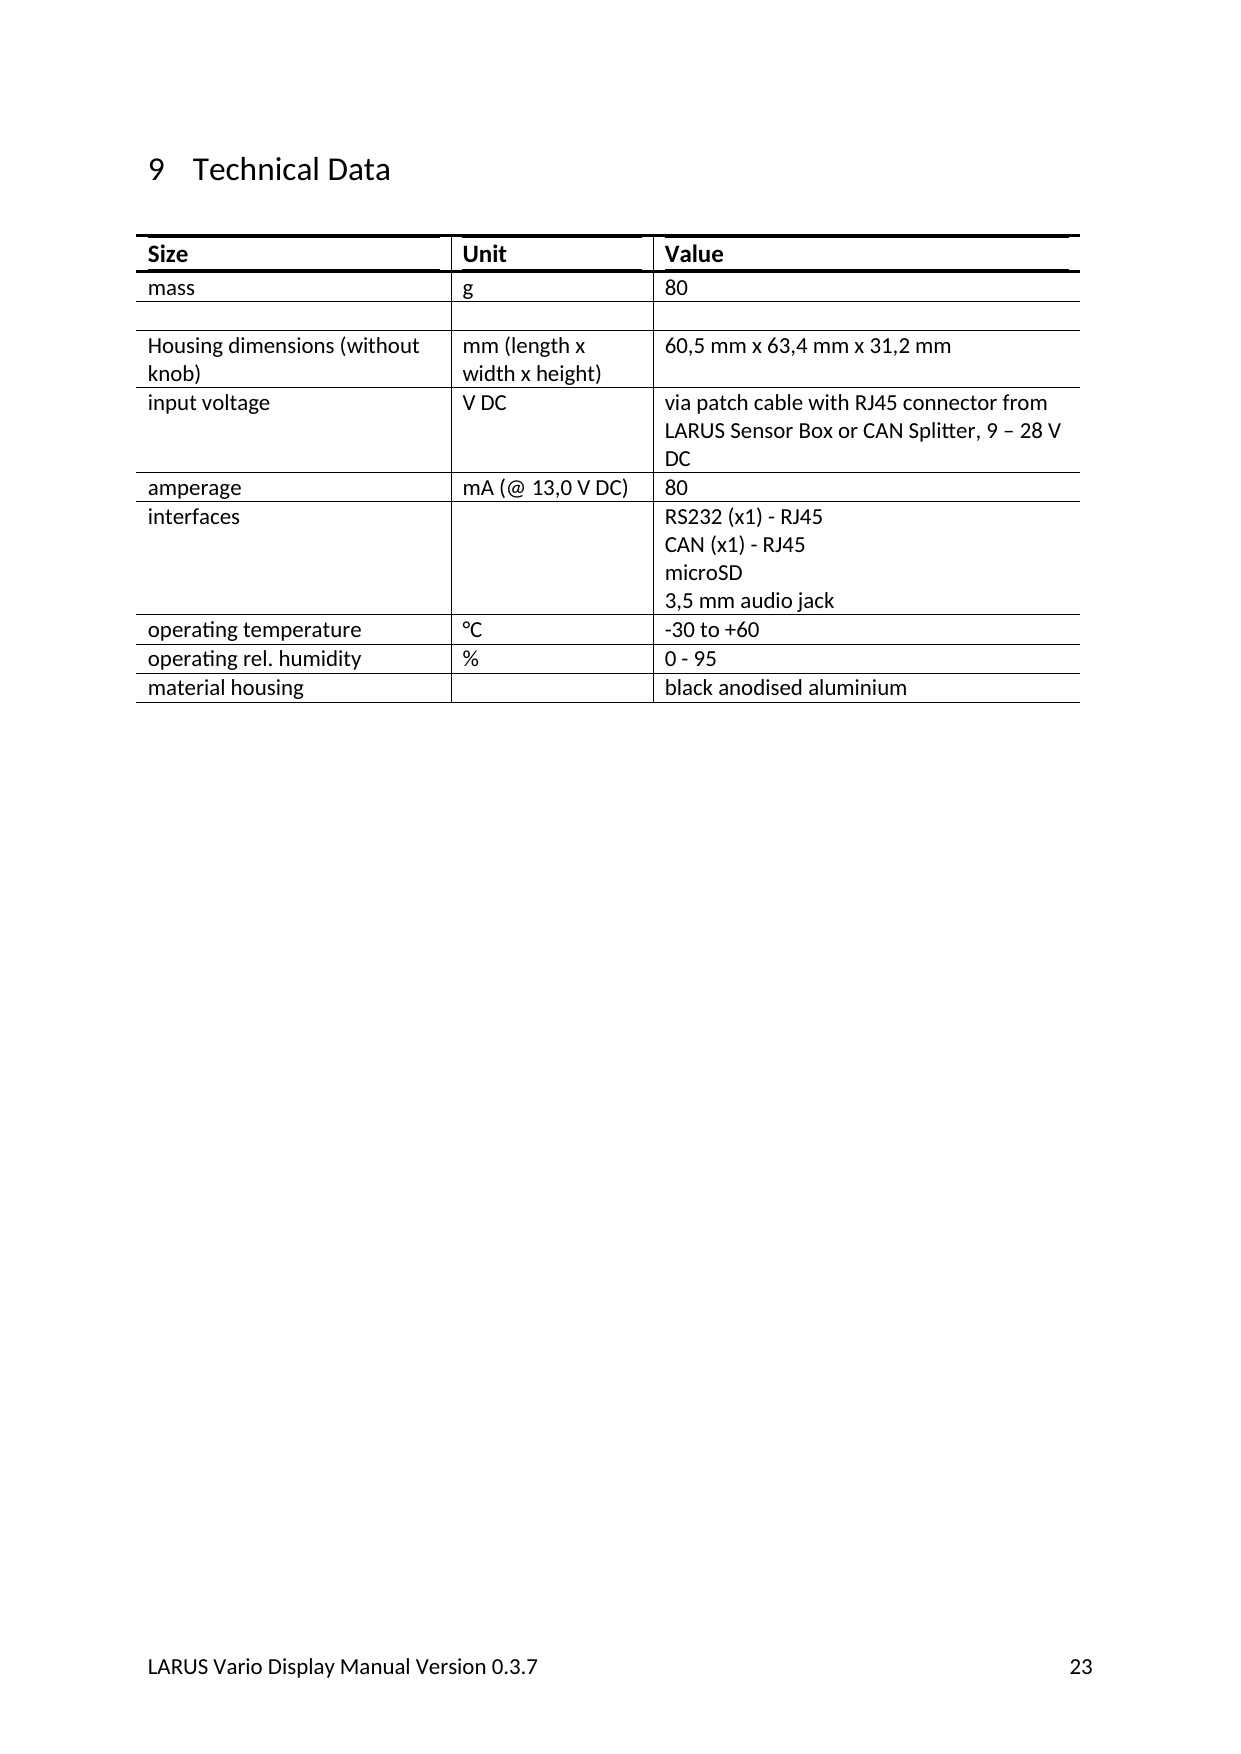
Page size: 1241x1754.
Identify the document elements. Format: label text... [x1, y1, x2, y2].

table_header Value [654, 237, 1080, 270]
table_cell [452, 674, 653, 702]
table_cell [452, 502, 653, 614]
table_cell material housing [136, 674, 451, 702]
table_header Size [136, 237, 451, 270]
table_header Unit [452, 237, 653, 270]
table_cell operating rel. humidity [136, 645, 451, 672]
table_cell [452, 302, 653, 330]
table_cell [136, 302, 451, 330]
table_cell operating temperature [136, 615, 451, 643]
table_cell 80 [654, 473, 1080, 501]
table_cell input voltage [136, 388, 451, 472]
table_cell 0 - 95 [654, 645, 1080, 672]
table_cell amperage [136, 473, 451, 501]
table_cell 80 [654, 273, 1080, 301]
table_cell -30 to +60 [654, 615, 1080, 643]
table_cell 60,5 mm x 63,4 mm x 31,2 mm [654, 331, 1080, 387]
subtitle Technical Data [148, 148, 1093, 188]
table_cell % [452, 645, 653, 672]
table_cell black anodised aluminium [654, 674, 1080, 702]
table_cell interfaces [136, 502, 451, 614]
table_cell via patch cable with RJ45 connector from LARUS Sensor Box or CAN Splitter, 9 – 28 V DC [654, 388, 1080, 472]
table_cell mA (@ 13,0 V DC) [452, 473, 653, 501]
table_cell °C [452, 615, 653, 643]
table_cell Housing dimensions (without knob) [136, 331, 451, 387]
table_cell RS232 (x1) - RJ45 CAN (x1) - RJ45 microSD 3,5 mm audio jack [654, 502, 1080, 614]
table_cell [654, 302, 1080, 330]
table_cell mass [136, 273, 451, 301]
table_cell g [452, 273, 653, 301]
table_cell mm (length x width x height) [452, 331, 653, 387]
table_cell V DC [452, 388, 653, 472]
